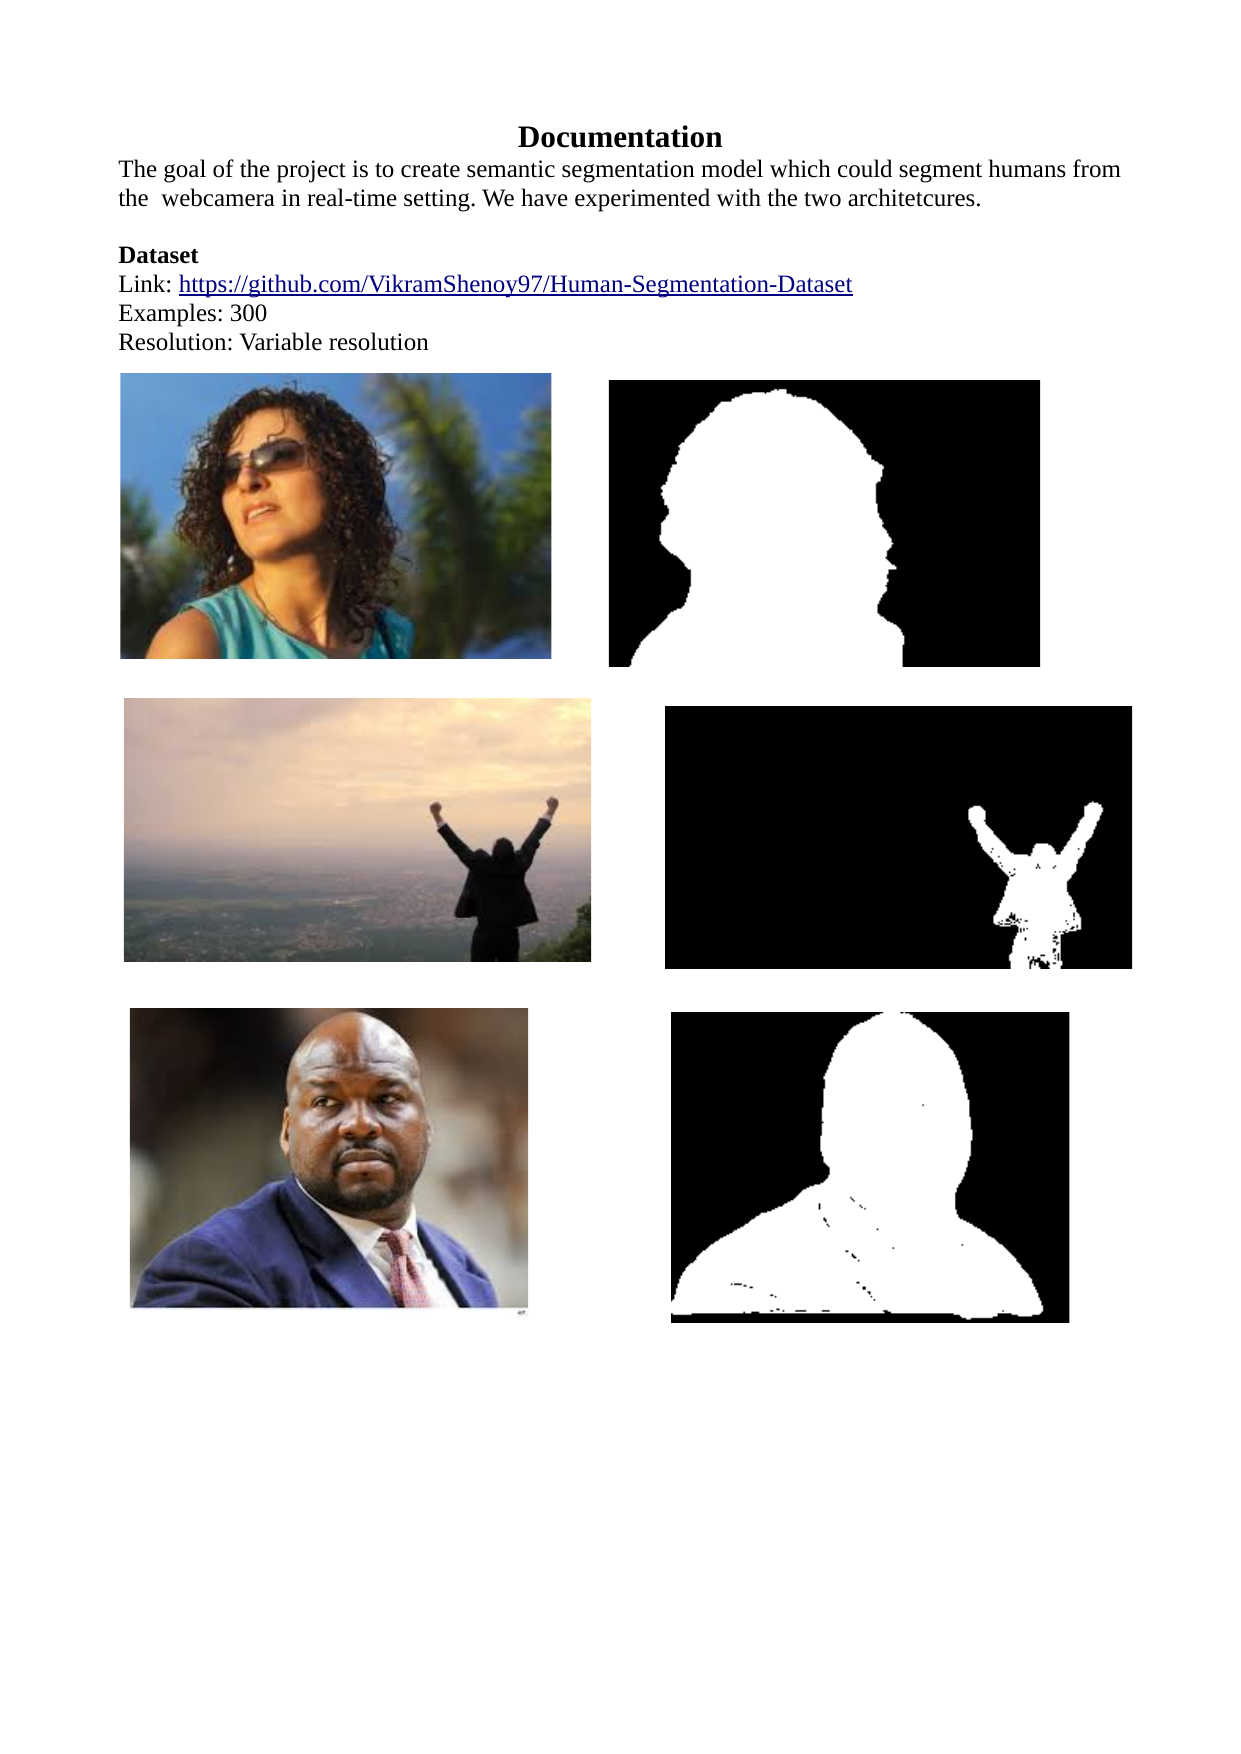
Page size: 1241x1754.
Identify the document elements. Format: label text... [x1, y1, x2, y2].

picture [123, 698, 592, 962]
picture [671, 1012, 1070, 1323]
picture [120, 373, 552, 659]
picture [608, 380, 1041, 667]
text Link: https://github.com/VikramShenoy97/Human-Segmentation-Dataset [118, 269, 1122, 298]
text Documentation [118, 118, 1122, 154]
text The goal of the project is to create semantic segmentation model which could segment humans from the webcamera in real-time setting. We have experimented with the two architetcures. [118, 154, 1122, 212]
text Examples: 300 [118, 298, 1122, 327]
text Dataset [118, 240, 1122, 269]
picture [129, 1008, 529, 1319]
text Resolution: Variable resolution [118, 327, 1122, 355]
picture [665, 706, 1133, 969]
